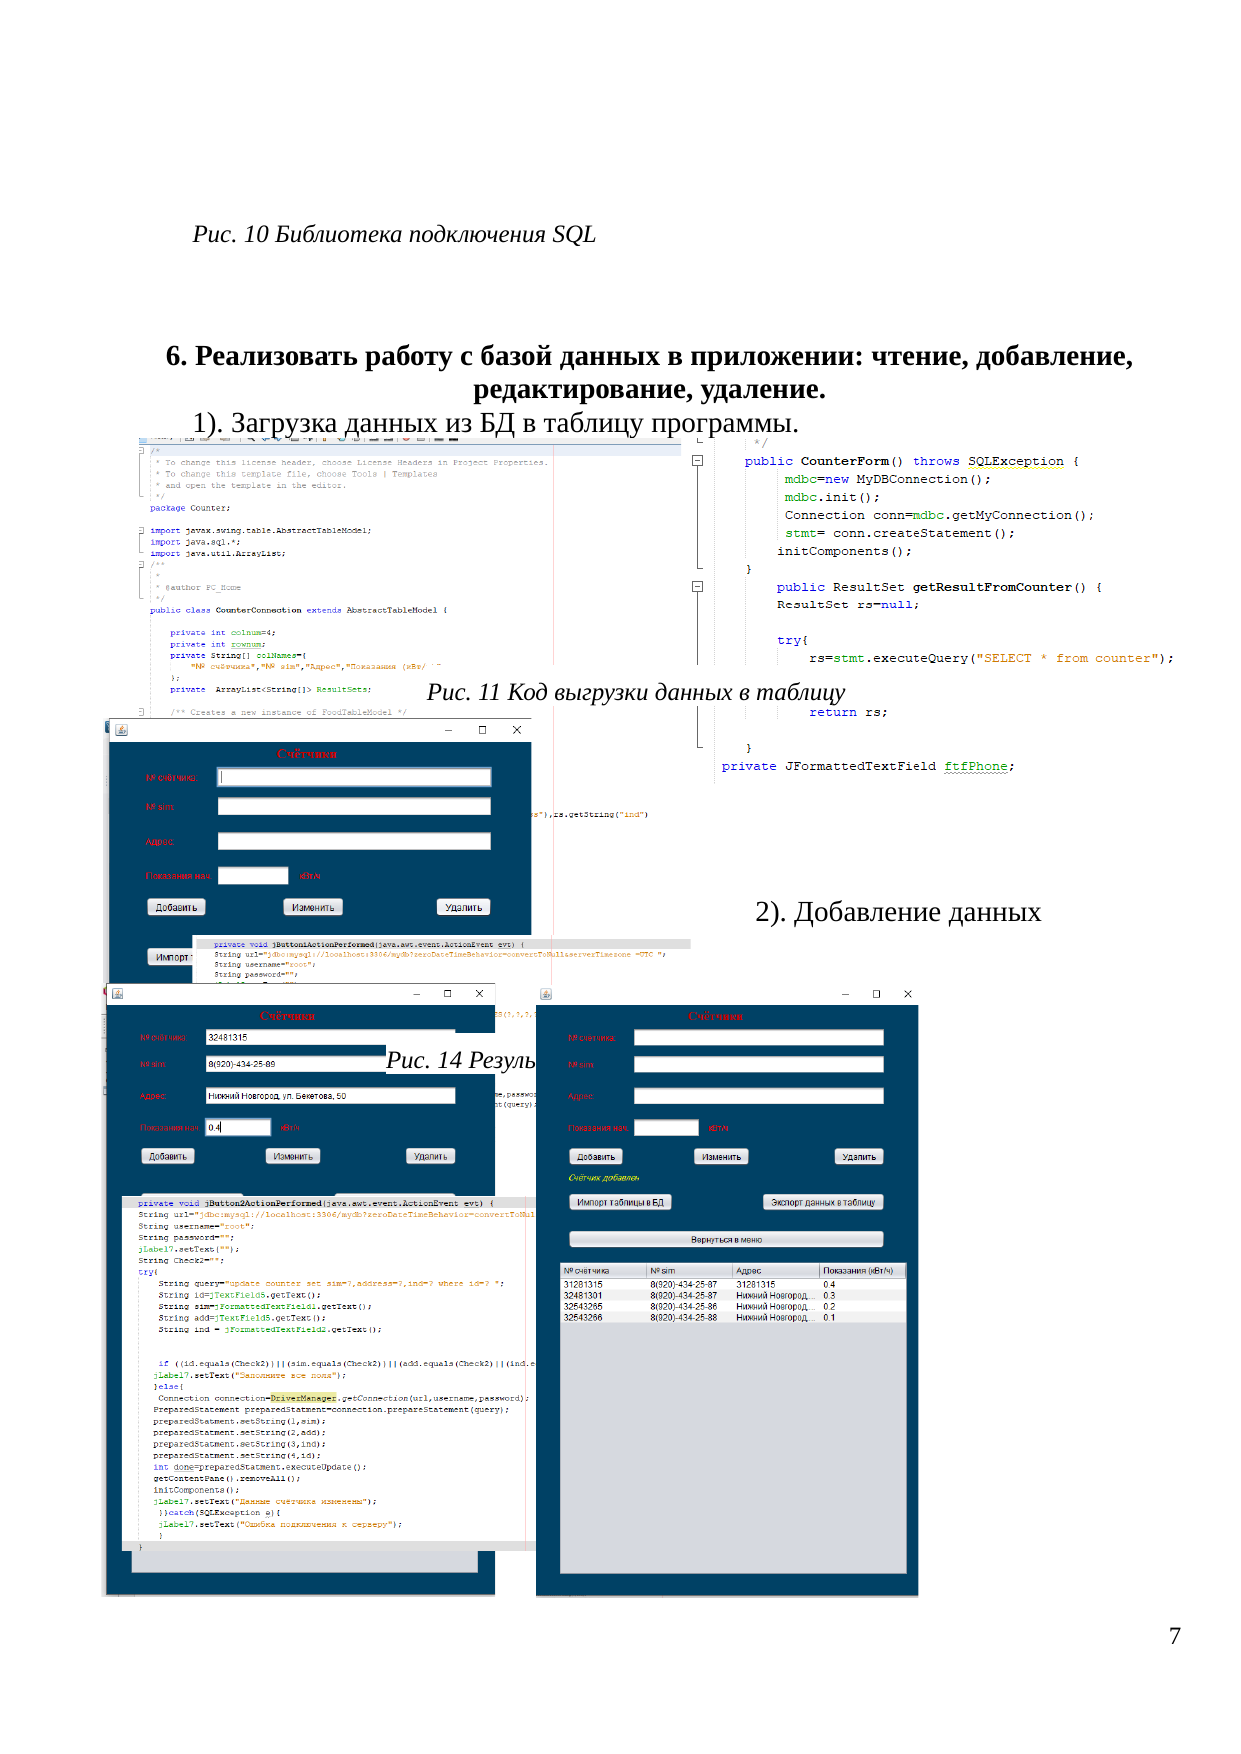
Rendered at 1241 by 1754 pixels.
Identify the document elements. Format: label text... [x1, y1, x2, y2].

text 6. Реализовать работу с базой данных в приложении: чтение, добавление, редактирование, удаление. [118, 338, 1181, 405]
text 1). Загрузка данных из БД в таблицу программы. [118, 405, 1181, 438]
text Рис. 14 Результат [386, 1045, 536, 1074]
text Рис. 10 Библиотека подключения SQL [192, 219, 775, 248]
text Рис. 11 Код выгрузки данных в таблицу [427, 677, 969, 706]
text 2). Добавление данных [682, 894, 1181, 927]
